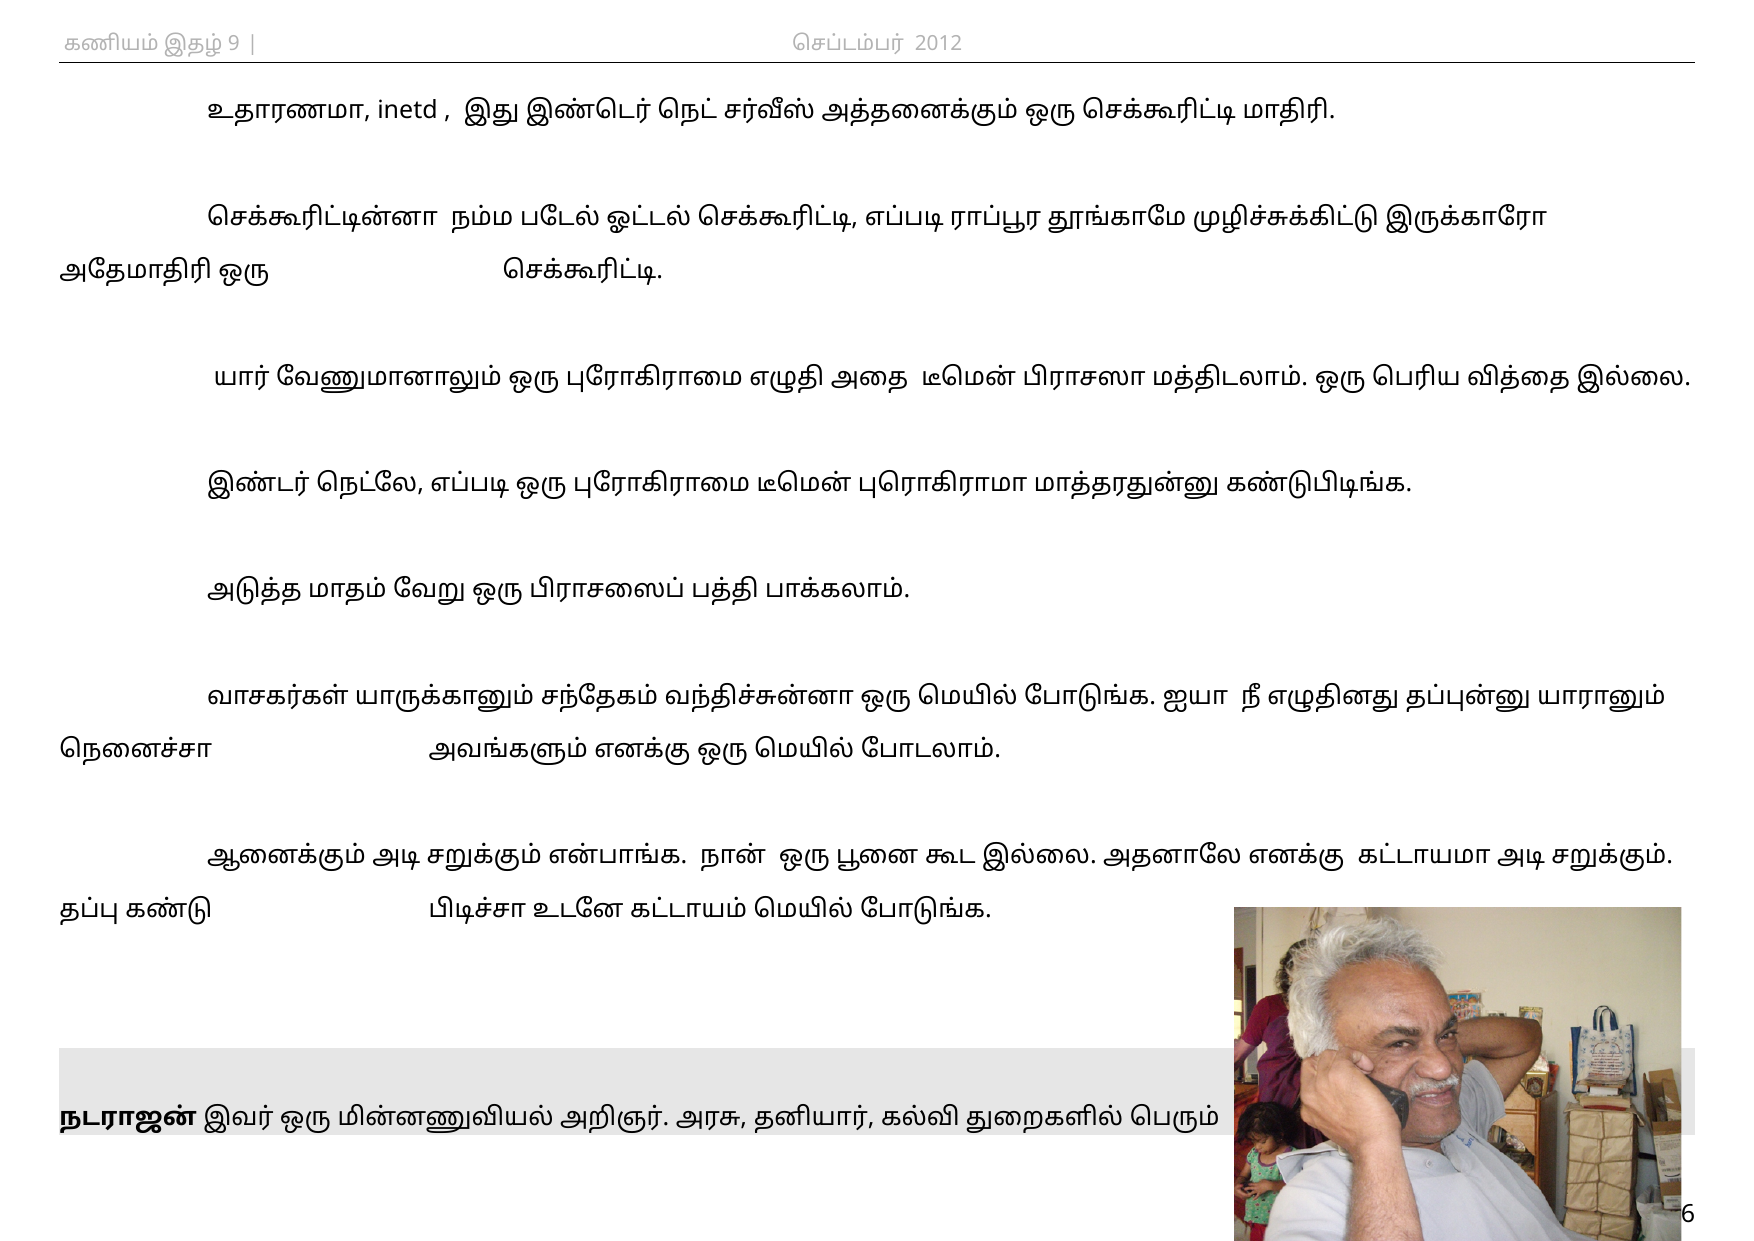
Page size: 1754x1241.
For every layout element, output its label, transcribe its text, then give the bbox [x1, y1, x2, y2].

text இண்டர் நெட்லே, எப்படி ஒரு புரோகிராமை டீமென் புரொகிராமா மாத்தரதுன்னு கண்டுபிடிங்க. [59, 464, 1695, 502]
text உதாரணமா, inetd , இது இண்டெர் நெட் சர்வீஸ் அத்தனைக்கும் ஒரு செக்கூரிட்டி மாதிரி. [59, 92, 1695, 129]
text அடுத்த மாதம் வேறு ஒரு பிராசஸைப் பத்தி பாக்கலாம். [59, 571, 1695, 608]
text செக்கூரிட்டின்னா நம்ம படேல் ஓட்டல் செக்கூரிட்டி, எப்படி ராப்பூர தூங்காமே முழிச்சுக்கிட்டு இருக்காரோ அதேமாதிரி ஒரு செக்கூரிட்டி. [59, 198, 1695, 289]
picture [1234, 907, 1682, 1241]
text ஆனைக்கும் அடி சறுக்கும் என்பாங்க. நான் ஒரு பூனை கூட இல்லை. அதனாலே எனக்கு கட்டாயமா அடி சறுக்கும். தப்பு கண்டு பிடிச்சா உடனே கட்டாயம் மெயில் போடுங்க. [59, 837, 1695, 927]
text யார் வேணுமானாலும் ஒரு புரோகிராமை எழுதி அதை டீமென் பிராசஸா மத்திடலாம். ஒரு பெரிய வித்தை இல்லை. [59, 358, 1695, 395]
text வாசகர்கள் யாருக்கானும் சந்தேகம் வந்திச்சுன்னா ஒரு மெயில் போடுங்க. ஐயா நீ எழுதினது தப்புன்னு யாரானும் நெனைச்சா அவங்களும் எனக்கு ஒரு மெயில் போடலாம். [59, 677, 1695, 768]
subtitle நடராஜன் இவர் ஒரு மின்னணுவியல் அறிஞர். அரசு, தனியார், கல்வி துறைகளில் பெரும் [59, 1099, 1234, 1135]
